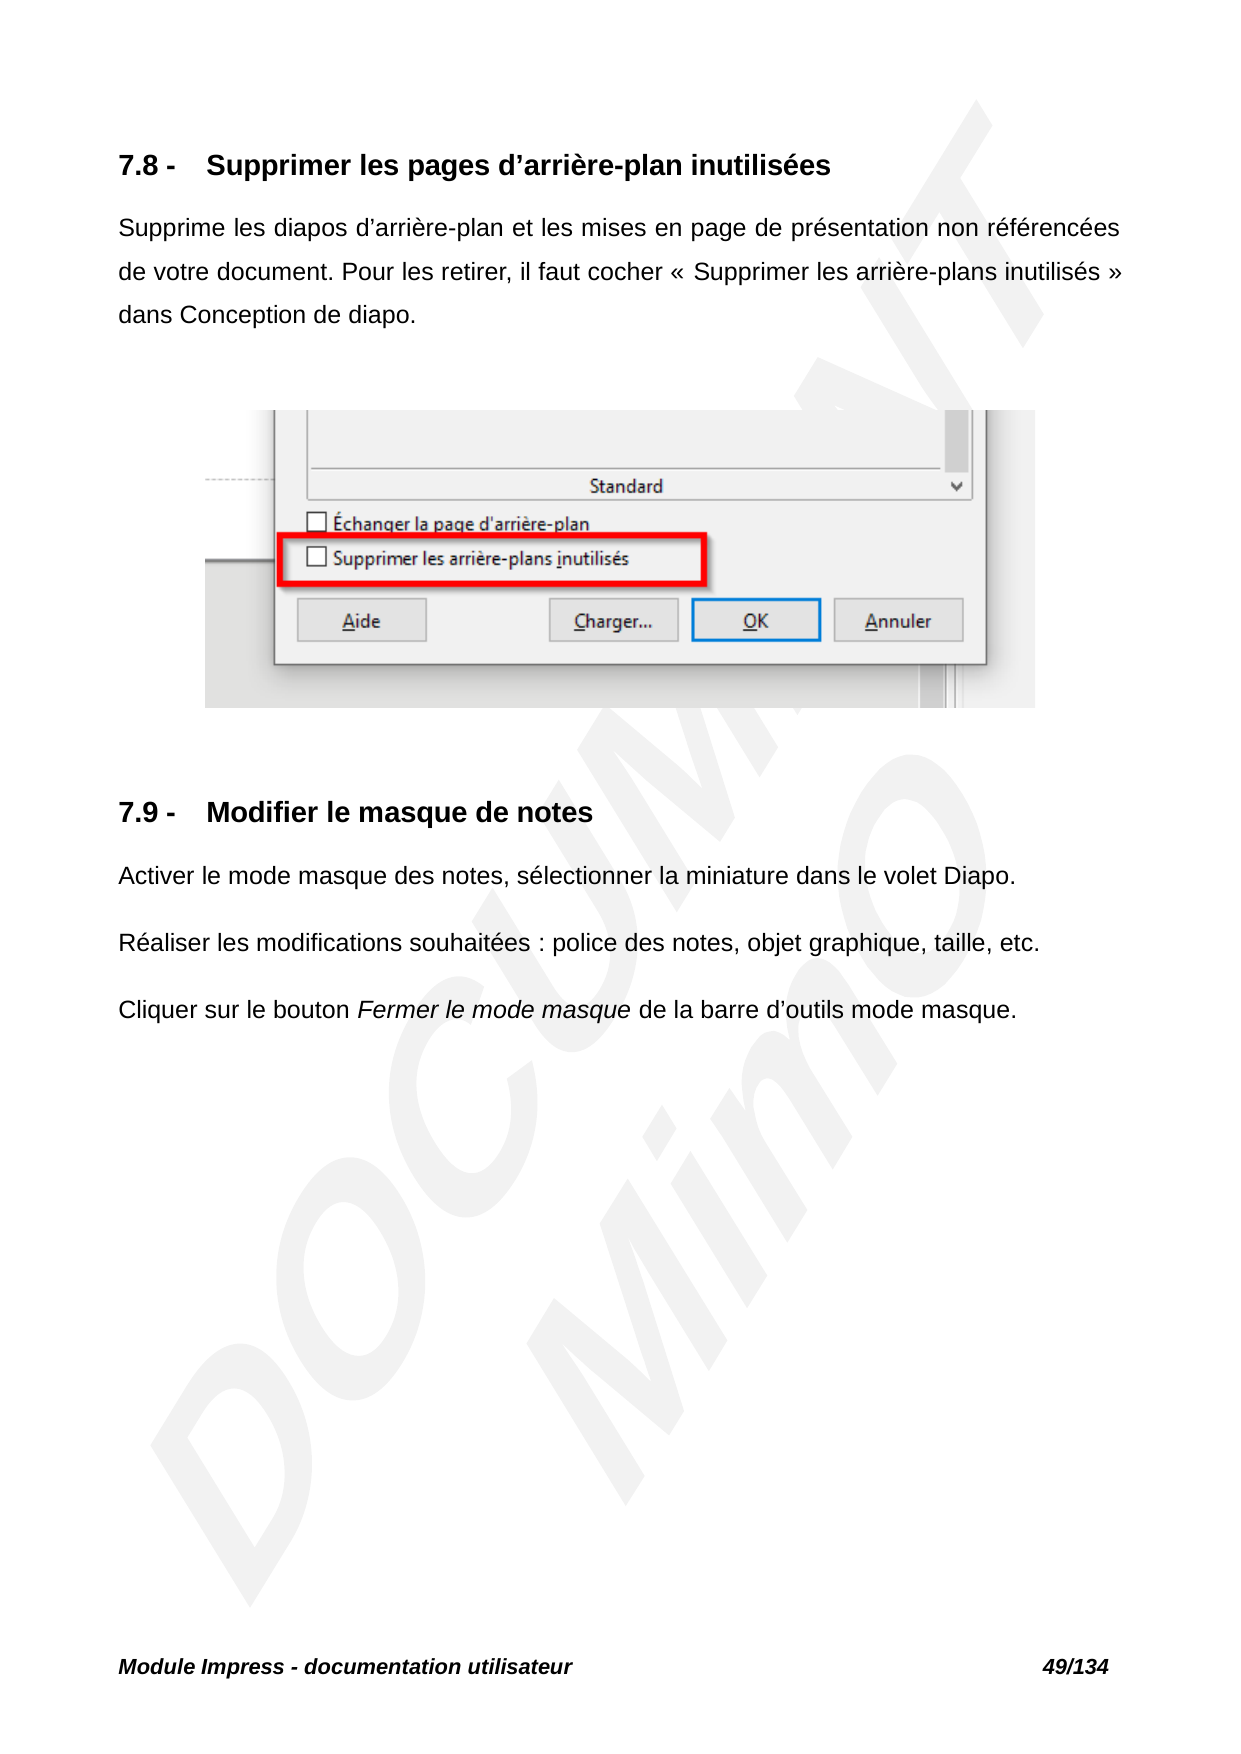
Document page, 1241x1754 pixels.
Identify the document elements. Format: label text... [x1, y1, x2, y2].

subtitle Supprimer les pages d’arrière-plan inutilisées [118, 147, 1122, 181]
text Réaliser les modifications souhaitées : police des notes, objet graphique, taille, etc. [118, 928, 1122, 957]
text Cliquer sur le bouton Fermer le mode masque de la barre d’outils mode masque. [118, 995, 1122, 1024]
text Supprime les diapos d’arrière-plan et les mises en page de présentation non référencées de votre document. Pour les retirer, il faut cocher « Supprimer les arrière-plans inutilisés » dans Conception de diapo. [118, 213, 1122, 329]
picture [205, 410, 1035, 708]
text Activer le mode masque des notes, sélectionner la miniature dans le volet Diapo. [118, 861, 1122, 889]
subtitle Modifier le masque de notes [118, 795, 1122, 829]
